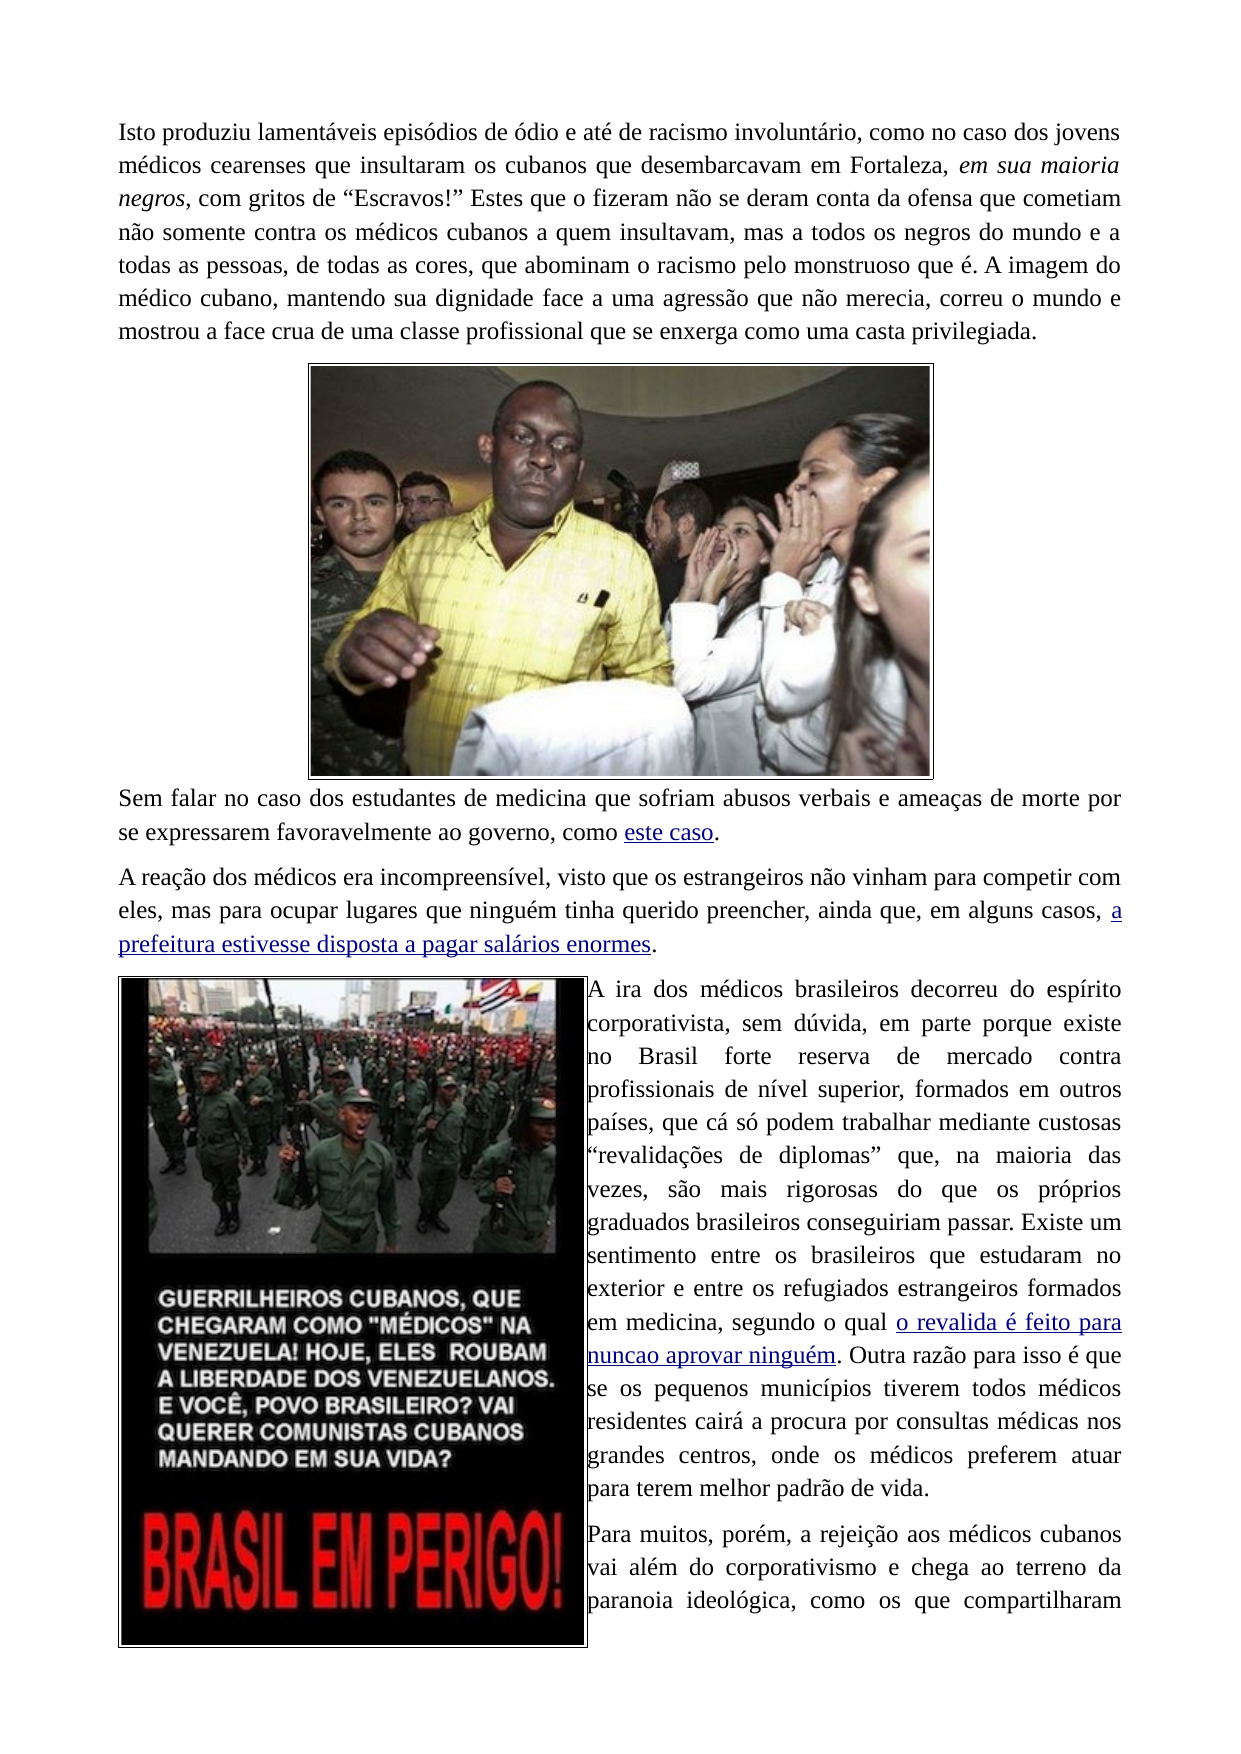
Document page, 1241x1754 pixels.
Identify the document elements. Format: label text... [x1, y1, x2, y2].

text A reação dos médicos era incompreensível, visto que os estrangeiros não vinham para competir com eles, mas para ocupar lugares que ninguém tinha querido preencher, ainda que, em alguns casos, a prefeitura estivesse disposta a pagar salários enormes. [118, 863, 1122, 957]
text Sem falar no caso dos estudantes de medicina que sofriam abusos verbais e ameaças de morte por se expressarem favoravelmente ao governo, como este caso. [118, 363, 1122, 845]
text A ira dos médicos brasileiros decorreu do espírito corporativista, sem dúvida, em parte porque existe no Brasil forte reserva de mercado contra profissionais de nível superior, formados em outros países, que cá só podem trabalhar mediante custosas “revalidações de diplomas” que, na maioria das vezes, são mais rigorosas do que os próprios graduados brasileiros conseguiriam passar. Existe um sentimento entre os brasileiros que estudaram no exterior e entre os refugiados estrangeiros formados em medicina, segundo o qual o revalida é feito para nuncao aprovar ninguém. Outra razão para isso é que se os pequenos municípios tiverem todos médicos residentes cairá a procura por consultas médicas nos grandes centros, onde os médicos preferem atuar para terem melhor padrão de vida. [588, 976, 1122, 1502]
text Para muitos, porém, a rejeição aos médicos cubanos vai além do corporativismo e chega ao terreno da paranoia ideológica, como os que compartilharam [588, 1520, 1122, 1614]
picture [310, 366, 930, 776]
text [119, 977, 587, 1647]
text Isto produziu lamentáveis episódios de ódio e até de racismo involuntário, como no caso dos jovens médicos cearenses que insultaram os cubanos que desembarcavam em Fortaleza, em sua maioria negros, com gritos de “Escravos!” Estes que o fizeram não se deram conta da ofensa que cometiam não somente contra os médicos cubanos a quem insultavam, mas a todos os negros do mundo e a todas as pessoas, de todas as cores, que abominam o racismo pelo monstruoso que é. A imagem do médico cubano, mantendo sua dignidade face a uma agressão que não merecia, correu o mundo e mostrou a face crua de uma classe profissional que se enxerga como uma casta privilegiada. [118, 118, 1122, 345]
picture [121, 978, 584, 1645]
